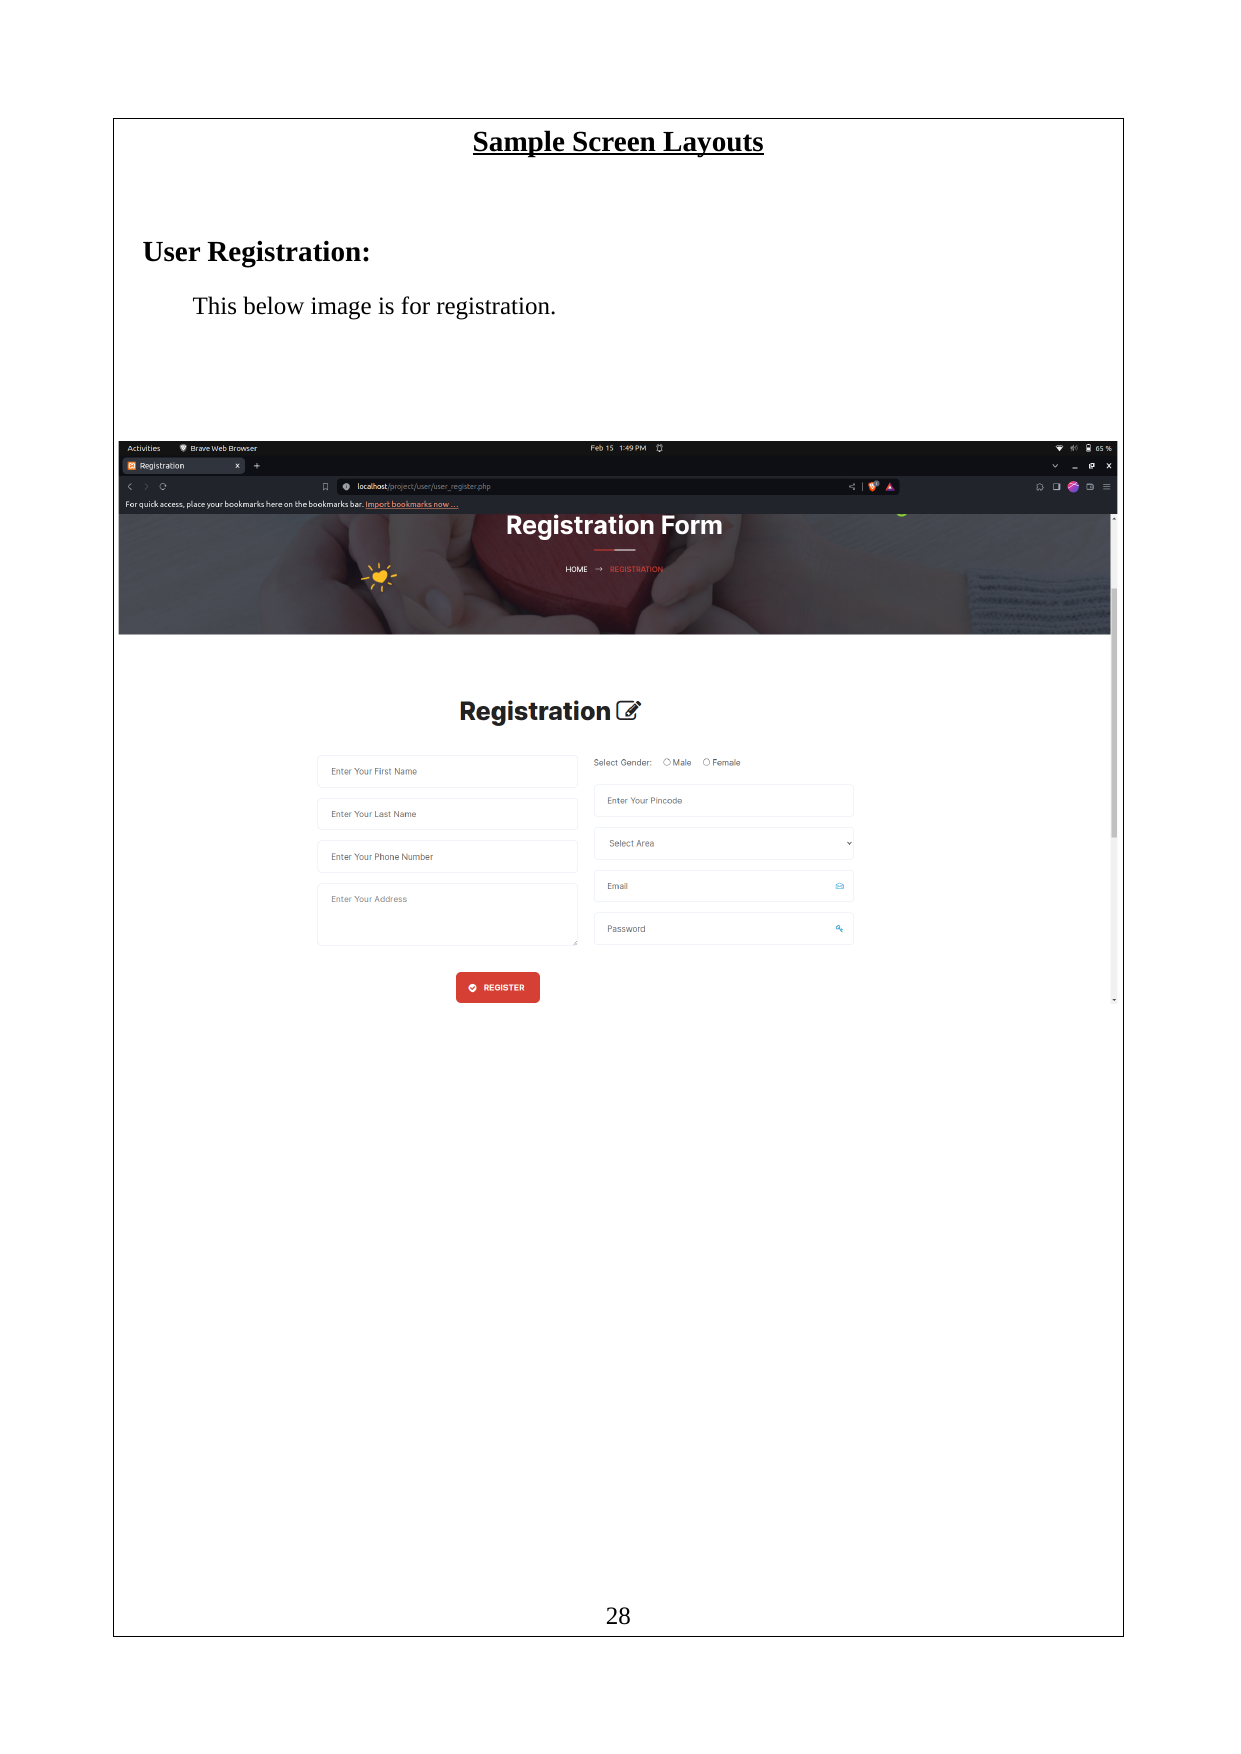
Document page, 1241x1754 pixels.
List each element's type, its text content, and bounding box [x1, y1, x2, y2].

text User Registration: [142, 234, 1117, 267]
text This below image is for registration. [142, 291, 1117, 320]
text Sample Screen Layouts [118, 124, 1117, 158]
picture [118, 441, 1118, 1004]
